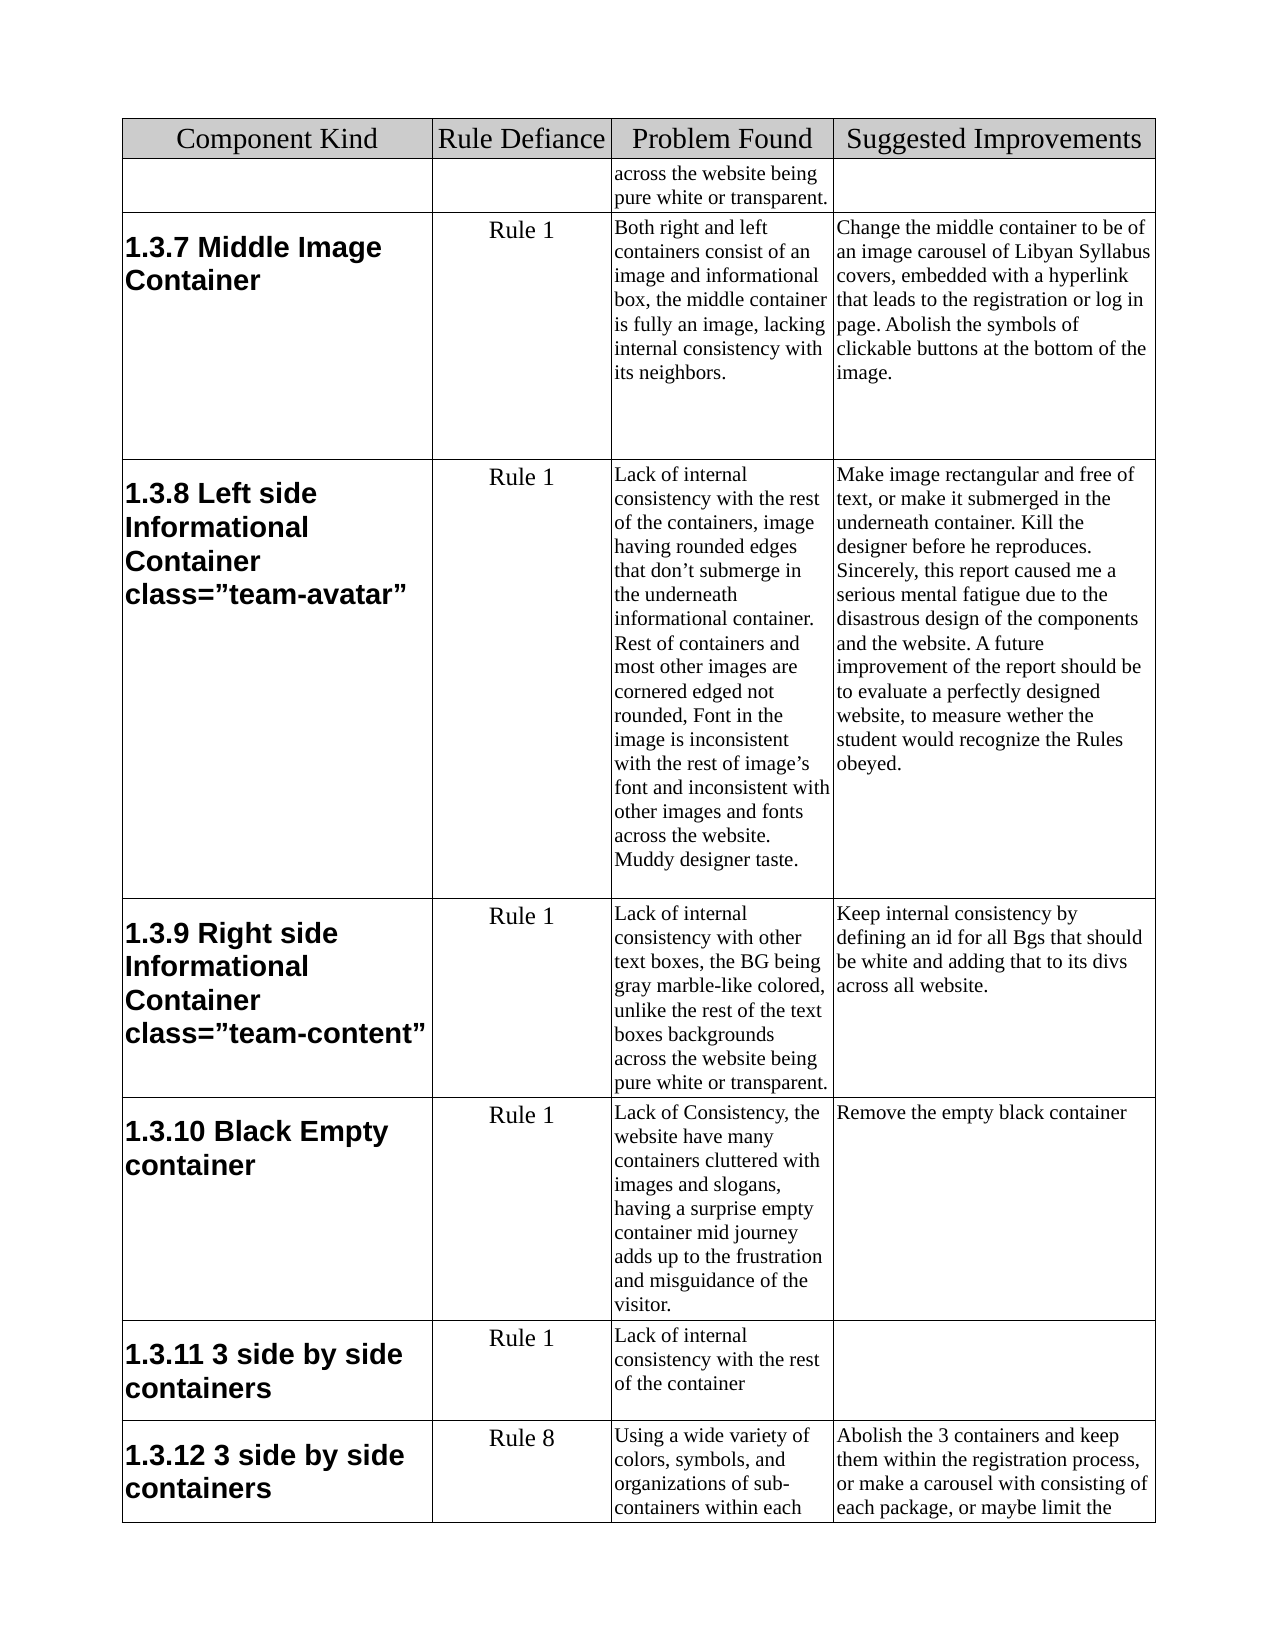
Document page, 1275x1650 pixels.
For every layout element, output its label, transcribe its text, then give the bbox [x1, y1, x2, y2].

table_cell 1.3.9 Right side Informational Container class=”team-content” [123, 899, 432, 1097]
table_cell Both right and left containers consist of an image and informational box, the middle container is fully an image, lacking internal consistency with its neighbors. [612, 213, 833, 459]
table_cell Lack of internal consistency with the rest of the container [612, 1321, 833, 1420]
table_cell 1.3.11 3 side by side containers [123, 1321, 432, 1420]
table_cell [834, 159, 1155, 212]
table_cell 1.3.8 Left side Informational Container class=”team-avatar” [123, 460, 432, 898]
table_cell Keep internal consistency by defining an id for all Bgs that should be white and adding that to its divs across all website. [834, 899, 1155, 1097]
table_cell Rule 1 [433, 1098, 611, 1319]
table_cell Using a wide variety of colors, symbols, and organizations of sub-containers within each [612, 1421, 833, 1522]
table_header Rule Defiance [433, 119, 611, 158]
table_cell Rule 1 [433, 1321, 611, 1420]
table_header Problem Found [612, 119, 833, 158]
table_cell Rule 1 [433, 213, 611, 459]
table_cell 1.3.10 Black Empty container [123, 1098, 432, 1319]
table_header Suggested Improvements [834, 119, 1155, 158]
table_cell Rule 8 [433, 1421, 611, 1522]
table_cell Rule 1 [433, 899, 611, 1097]
table_cell Abolish the 3 containers and keep them within the registration process, or make a carousel with consisting of each package, or maybe limit the [834, 1421, 1155, 1522]
table_cell Lack of internal consistency with other text boxes, the BG being gray marble-like colored, unlike the rest of the text boxes backgrounds across the website being pure white or transparent. [612, 899, 833, 1097]
table_cell Remove the empty black container [834, 1098, 1155, 1319]
table_cell Rule 1 [433, 460, 611, 898]
table_header Component Kind [123, 119, 432, 158]
table_cell [834, 1321, 1155, 1420]
table_cell Change the middle container to be of an image carousel of Libyan Syllabus covers, embedded with a hyperlink that leads to the registration or log in page. Abolish the symbols of clickable buttons at the bottom of the image. [834, 213, 1155, 459]
table_cell Lack of internal consistency with the rest of the containers, image having rounded edges that don’t submerge in the underneath informational container. Rest of containers and most other images are cornered edged not rounded, Font in the image is inconsistent with the rest of image’s font and inconsistent with other images and fonts across the website. Muddy designer taste. [612, 460, 833, 898]
table_cell [123, 159, 432, 212]
table_cell [433, 159, 611, 212]
table_cell Make image rectangular and free of text, or make it submerged in the underneath container. Kill the designer before he reproduces. Sincerely, this report caused me a serious mental fatigue due to the disastrous design of the components and the website. A future improvement of the report should be to evaluate a perfectly designed website, to measure wether the student would recognize the Rules obeyed. [834, 460, 1155, 898]
table_cell Lack of Consistency, the website have many containers cluttered with images and slogans, having a surprise empty container mid journey adds up to the frustration and misguidance of the visitor. [612, 1098, 833, 1319]
table_cell 1.3.7 Middle Image Container [123, 213, 432, 459]
table_cell across the website being pure white or transparent. [612, 159, 833, 212]
table_cell 1.3.12 3 side by side containers [123, 1421, 432, 1522]
